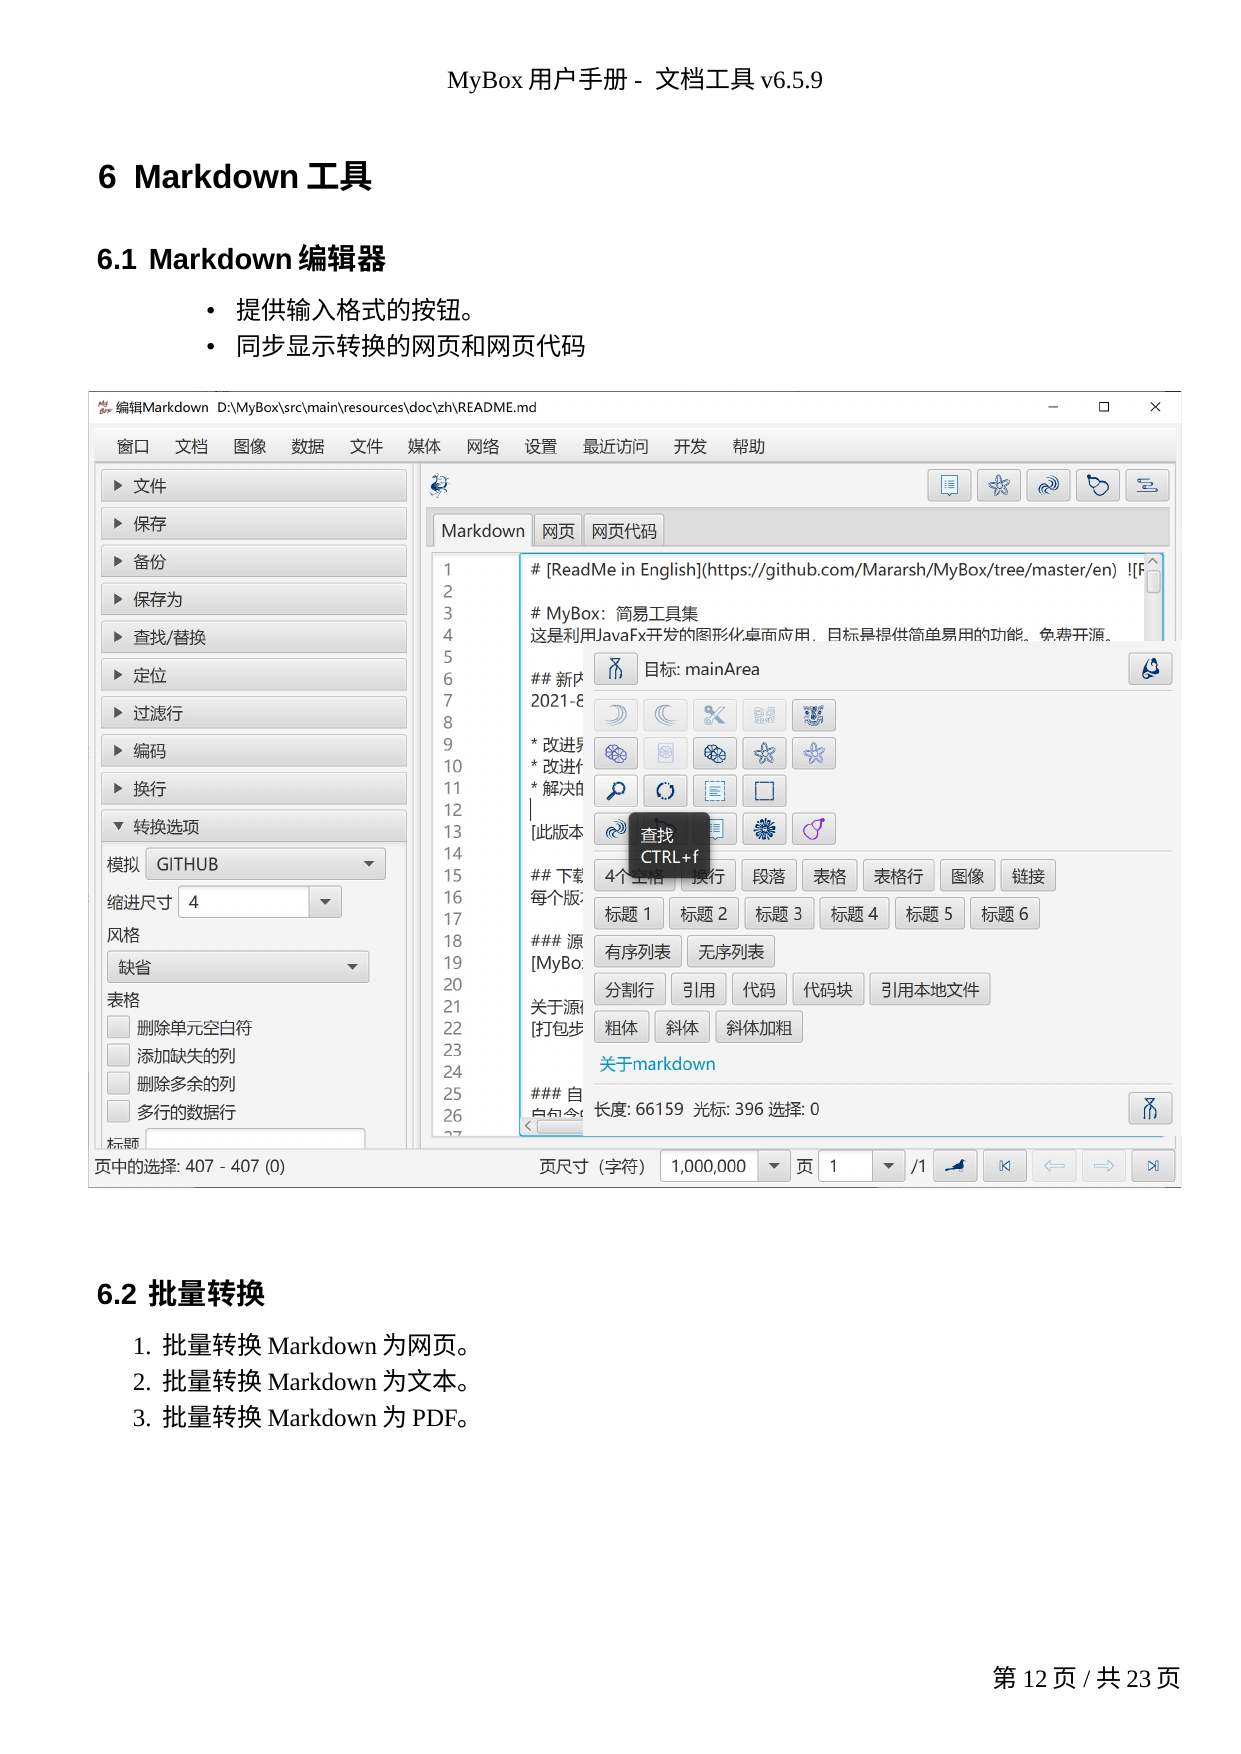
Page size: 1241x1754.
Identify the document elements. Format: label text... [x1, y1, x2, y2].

list 批量转换Markdown为网页。 [133, 1325, 1181, 1361]
list 同步显示转换的网页和网页代码 [206, 327, 1181, 363]
picture [88, 391, 1182, 1188]
list 提供输入格式的按钮。 [206, 291, 1181, 327]
list 批量转换Markdown为文本。 [133, 1361, 1181, 1398]
subtitle Markdown工具 [88, 150, 1181, 198]
subtitle Markdown编辑器 [88, 236, 1181, 278]
subtitle 批量转换 [88, 1270, 1181, 1313]
list 批量转换Markdown为PDF。 [133, 1398, 1181, 1434]
